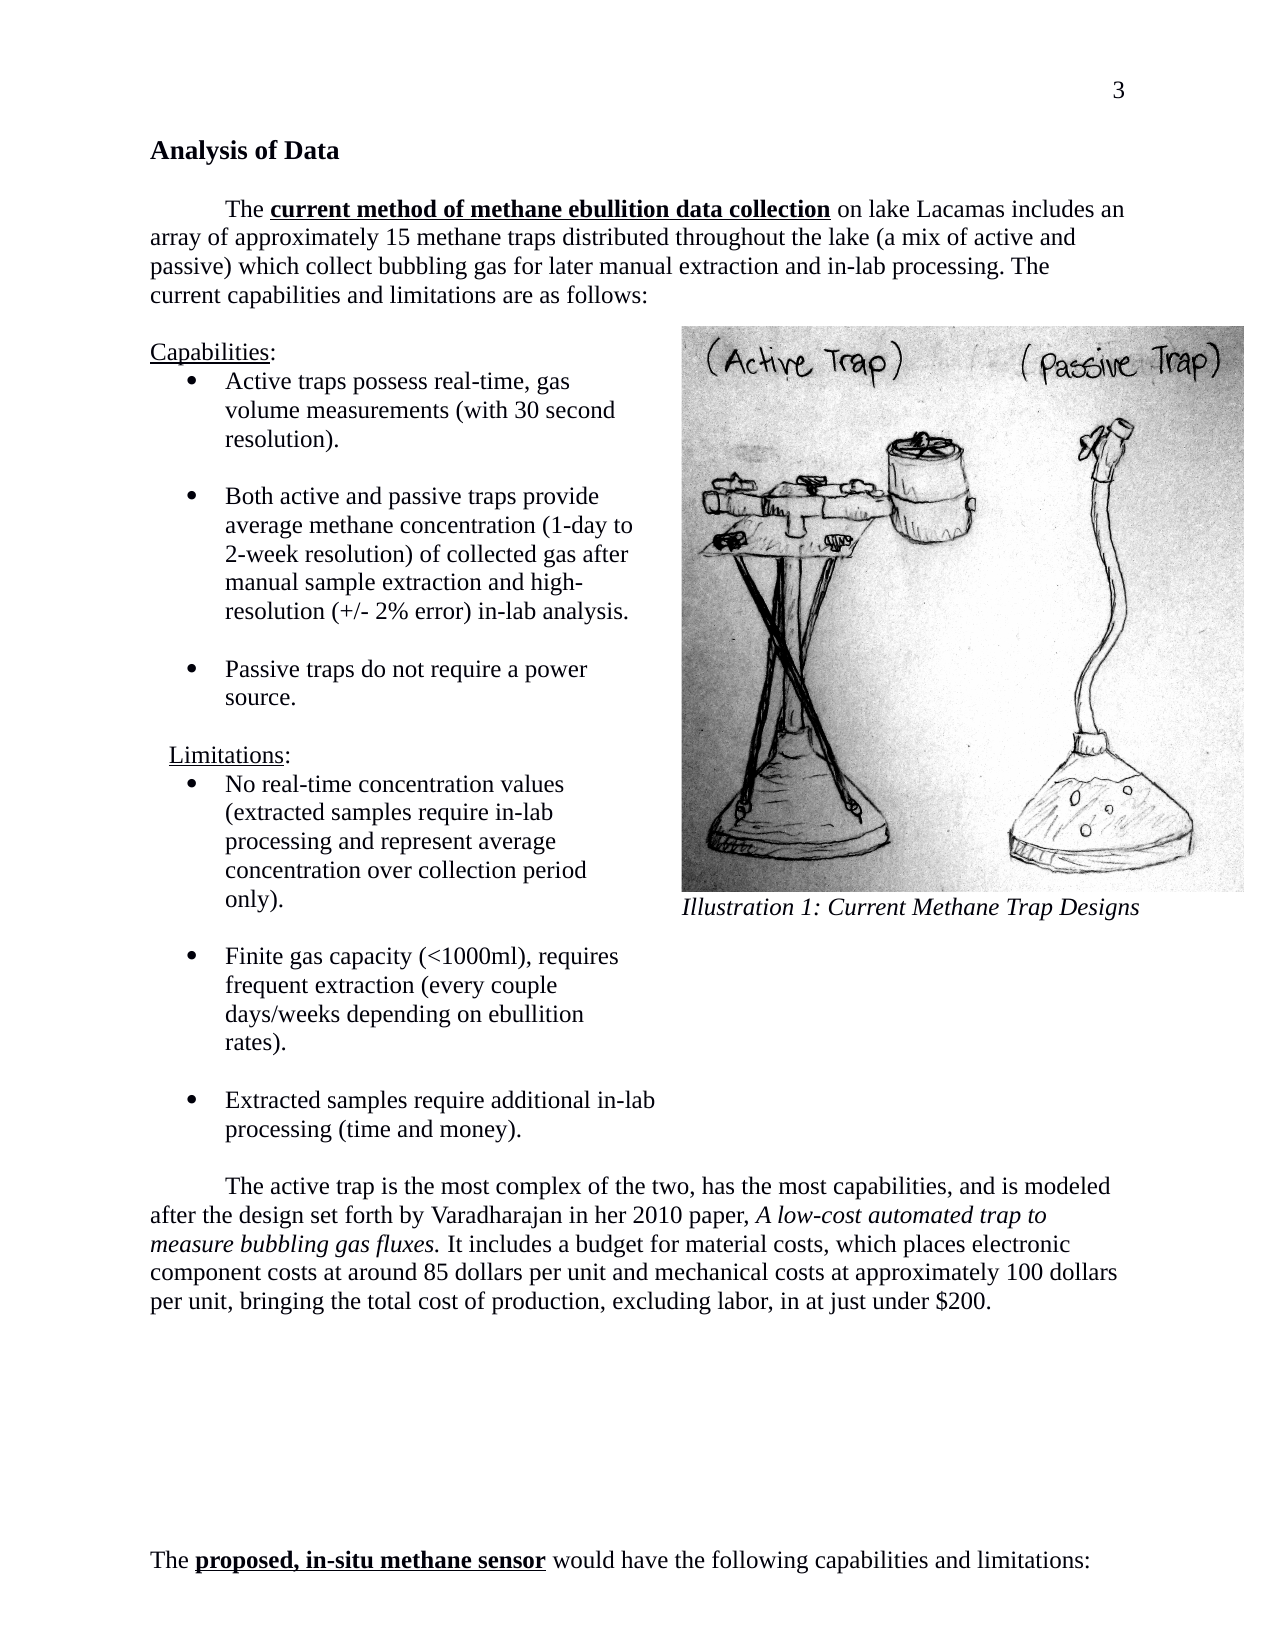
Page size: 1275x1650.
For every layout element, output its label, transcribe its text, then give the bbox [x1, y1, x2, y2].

list Finite gas capacity (<1000ml), requires frequent extraction (every couple days/weeks depending on ebullition rates). [187, 941, 1125, 1056]
text [682, 339, 1238, 400]
list Both active and passive traps provide average methane concentration (1-day to 2-week resolution) of collected gas after manual sample extraction and high-resolution (+/- 2% error) in-lab analysis. [187, 481, 679, 625]
text Capabilities: [150, 337, 679, 366]
text Limitations: [150, 740, 679, 769]
list Extracted samples require additional in-lab [187, 1085, 1125, 1114]
text processing (time and money). [150, 1114, 1125, 1142]
text The current method of methane ebullition data collection on lake Lacamas includes an array of approximately 15 methane traps distributed throughout the lake (a mix of active and passive) which collect bubbling gas for later manual extraction and in-lab processing. The current capabilities and limitations are as follows: [150, 194, 1125, 309]
list Passive traps do not require a power source. [187, 654, 679, 711]
text The proposed, in-situ methane sensor would have the following capabilities and limitations: [150, 1545, 1125, 1574]
text The active trap is the most complex of the two, has the most capabilities, and is modeled after the design set forth by Varadharajan in her 2010 paper, A low-cost automated trap to measure bubbling gas fluxes. It includes a budget for material costs, which places electronic component costs at around 85 dollars per unit and mechanical costs at approximately 100 dollars per unit, bringing the total cost of production, excluding labor, in at just under $200. [150, 1171, 1125, 1315]
list Active traps possess real-time, gas volume measurements (with 30 second resolution). [187, 366, 679, 452]
list No real-time concentration values (extracted samples require in-lab processing and represent average concentration over collection period only). [187, 769, 679, 912]
text Illustration 1: Current Methane Trap Designs [682, 664, 1238, 921]
text Analysis of Data [150, 134, 1125, 165]
